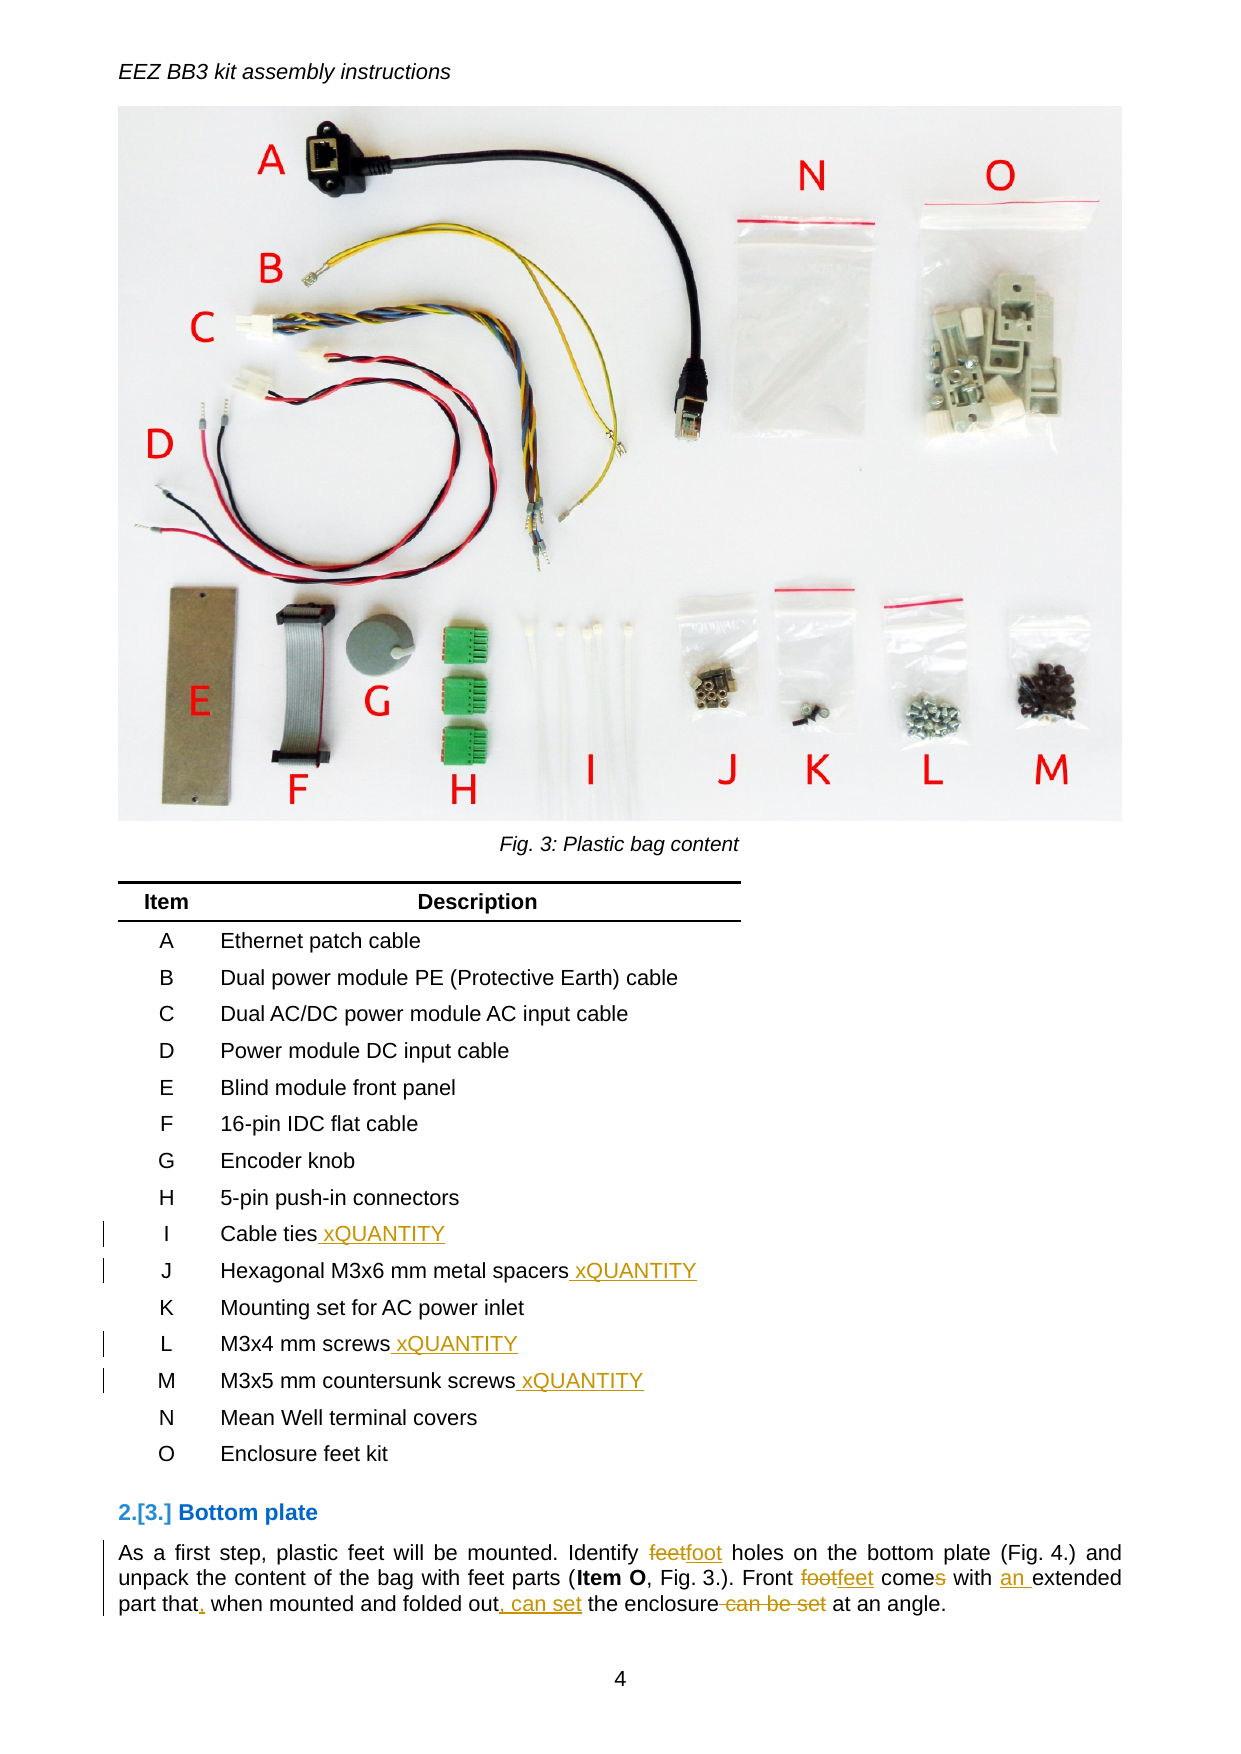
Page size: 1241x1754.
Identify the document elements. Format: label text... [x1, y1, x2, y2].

table_cell O [118, 1436, 214, 1472]
table_cell G [118, 1142, 214, 1179]
table_cell N [118, 1399, 214, 1436]
table_header Item [118, 884, 214, 920]
picture [118, 106, 1123, 821]
table_cell L [118, 1326, 214, 1362]
table_cell Ethernet patch cable [215, 922, 741, 959]
table_cell E [118, 1069, 214, 1106]
table_cell F [118, 1106, 214, 1142]
table_cell Dual power module PE (Protective Earth) cable [215, 959, 741, 996]
table_cell I [118, 1216, 214, 1252]
table_cell M3x4 mm screws xQUANTITY [215, 1326, 741, 1362]
table_cell Cable ties xQUANTITY [215, 1216, 741, 1252]
table_cell Power module DC input cable [215, 1032, 741, 1069]
table_cell Hexagonal M3x6 mm metal spacers xQUANTITY [215, 1252, 741, 1289]
table_cell Dual AC/DC power module AC input cable [215, 996, 741, 1032]
subtitle Bottom plate [118, 1499, 1122, 1525]
table_cell Mean Well terminal covers [215, 1399, 741, 1436]
table_cell M [118, 1362, 214, 1399]
table_cell Enclosure feet kit [215, 1436, 741, 1472]
table_cell J [118, 1252, 214, 1289]
table_cell M3x5 mm countersunk screws xQUANTITY [215, 1362, 741, 1399]
table_cell 16-pin IDC flat cable [215, 1106, 741, 1142]
table_cell C [118, 996, 214, 1032]
table_cell B [118, 959, 214, 996]
text As a first step, plastic feet will be mounted. Identify foot holes on the bottom plate (Fig. 4.) and unpack the content of the bag with feet parts (Item O, Fig. 3.). Front feet come with an extended part that, when mounted and folded out, can set the enclosure at an angle. [118, 1540, 1122, 1616]
table_cell D [118, 1032, 214, 1069]
table_cell 5-pin push-in connectors [215, 1179, 741, 1216]
table_cell Encoder knob [215, 1142, 741, 1179]
table_cell H [118, 1179, 214, 1216]
table_cell K [118, 1289, 214, 1326]
text Fig. 3: Plastic bag content [118, 821, 1122, 856]
table_cell Blind module front panel [215, 1069, 741, 1106]
table_cell A [118, 922, 214, 959]
table_cell Mounting set for AC power inlet [215, 1289, 741, 1326]
table_header Description [215, 884, 741, 920]
